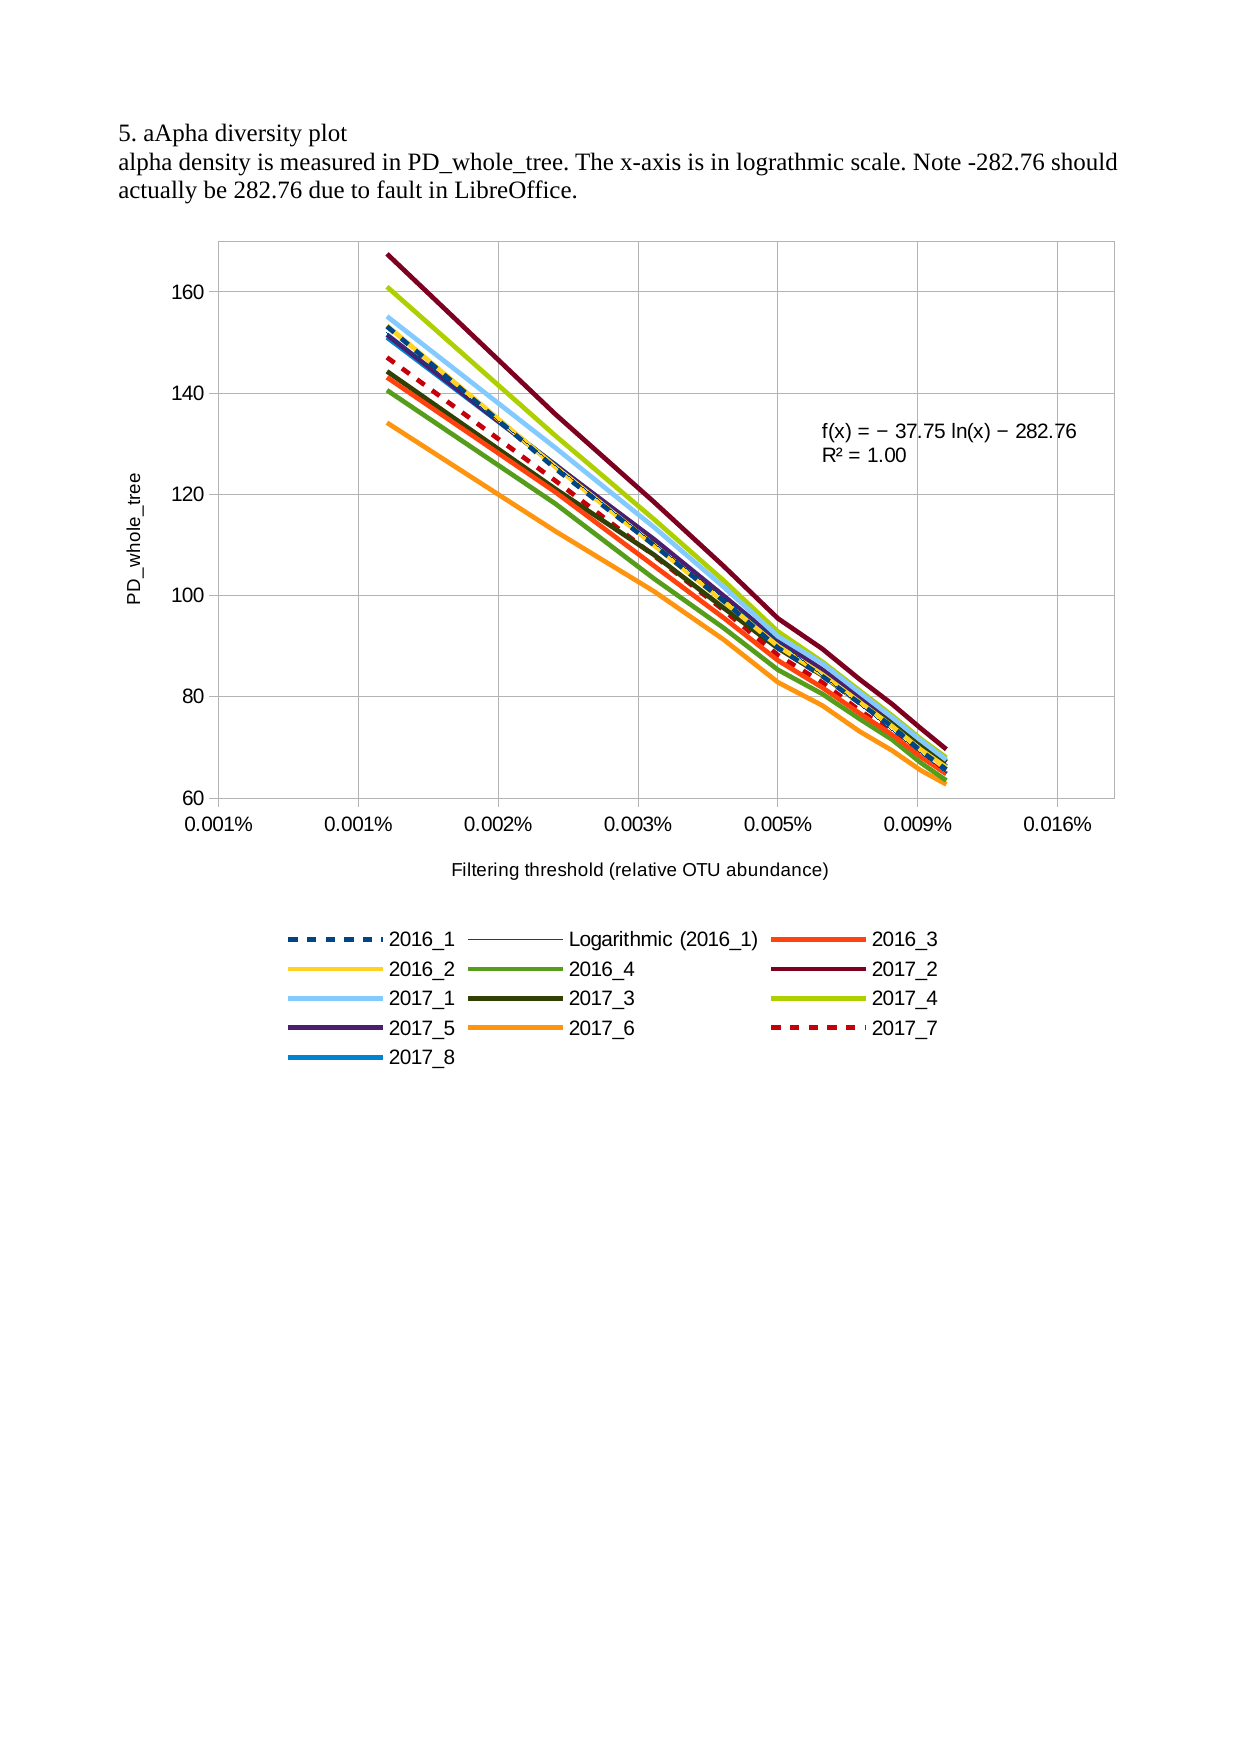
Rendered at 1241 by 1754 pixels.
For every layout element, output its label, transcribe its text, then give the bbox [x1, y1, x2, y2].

text alpha density is measured in PD_whole_tree. The x-axis is in lograthmic scale. Note -282.76 should actually be 282.76 due to fault in LibreOffice. [118, 147, 1122, 204]
text 5. aApha diversity plot [118, 118, 1122, 147]
